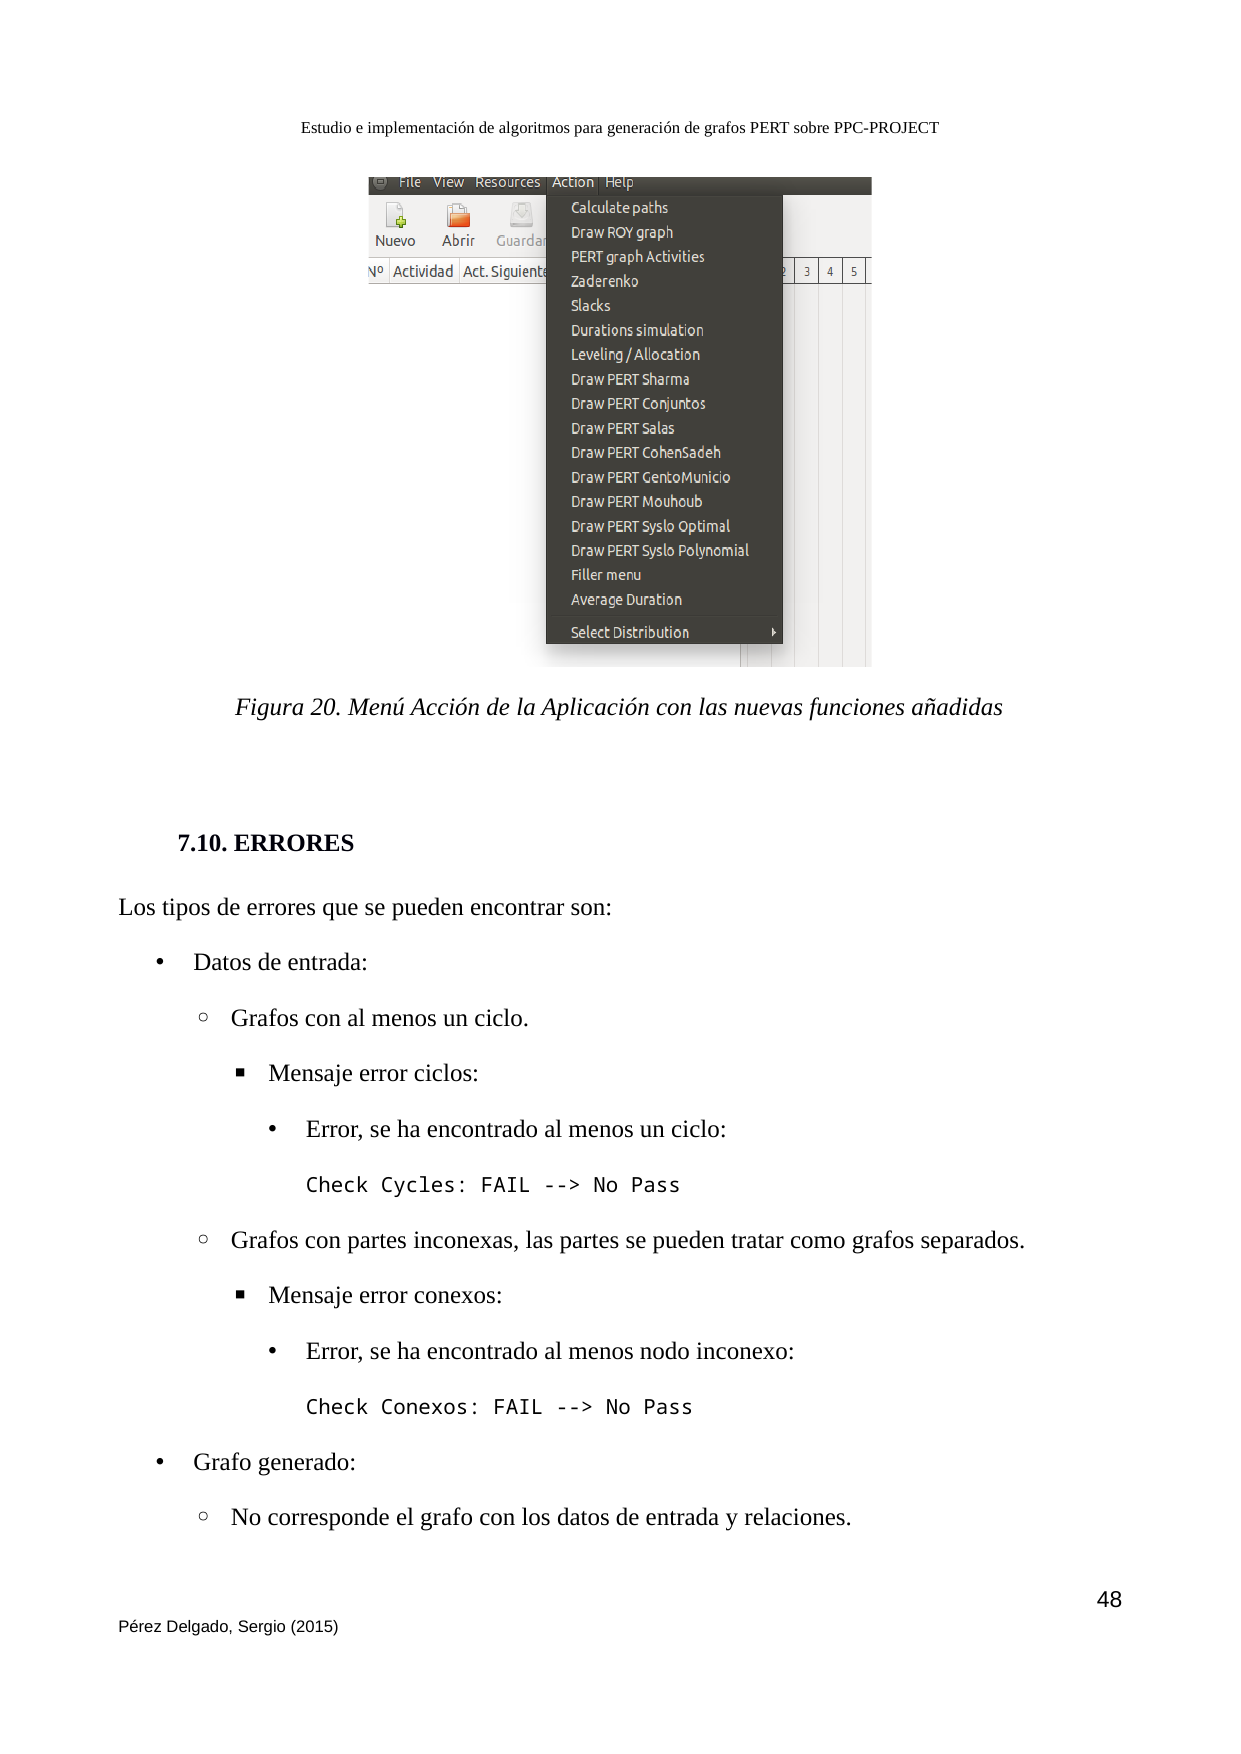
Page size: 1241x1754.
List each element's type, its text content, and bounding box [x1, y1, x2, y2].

text Check Conexos: FAIL --> No Pass [232, 1392, 1122, 1420]
list Grafos con partes inconexas, las partes se pueden tratar como grafos separados. [193, 1225, 1122, 1254]
list Grafos con al menos un ciclo. [193, 1003, 1122, 1032]
text Figura 20. Menú Acción de la Aplicación con las nuevas funciones añadidas [118, 692, 1122, 721]
list Error, se ha encontrado al menos nodo inconexo: [268, 1336, 1122, 1365]
picture [368, 177, 430, 667]
list Datos de entrada: [156, 947, 1122, 976]
list Grafo generado: [156, 1447, 1122, 1476]
list Error, se ha encontrado al menos un ciclo: [268, 1114, 1122, 1143]
subtitle 7.10. ERRORES [177, 828, 1122, 857]
list Mensaje error conexos: [231, 1281, 1122, 1309]
text Check Cycles: FAIL --> No Pass [232, 1170, 1122, 1198]
list Mensaje error ciclos: [231, 1058, 1122, 1087]
text Los tipos de errores que se pueden encontrar son: [118, 892, 1122, 920]
list No corresponde el grafo con los datos de entrada y relaciones. [193, 1502, 1122, 1531]
